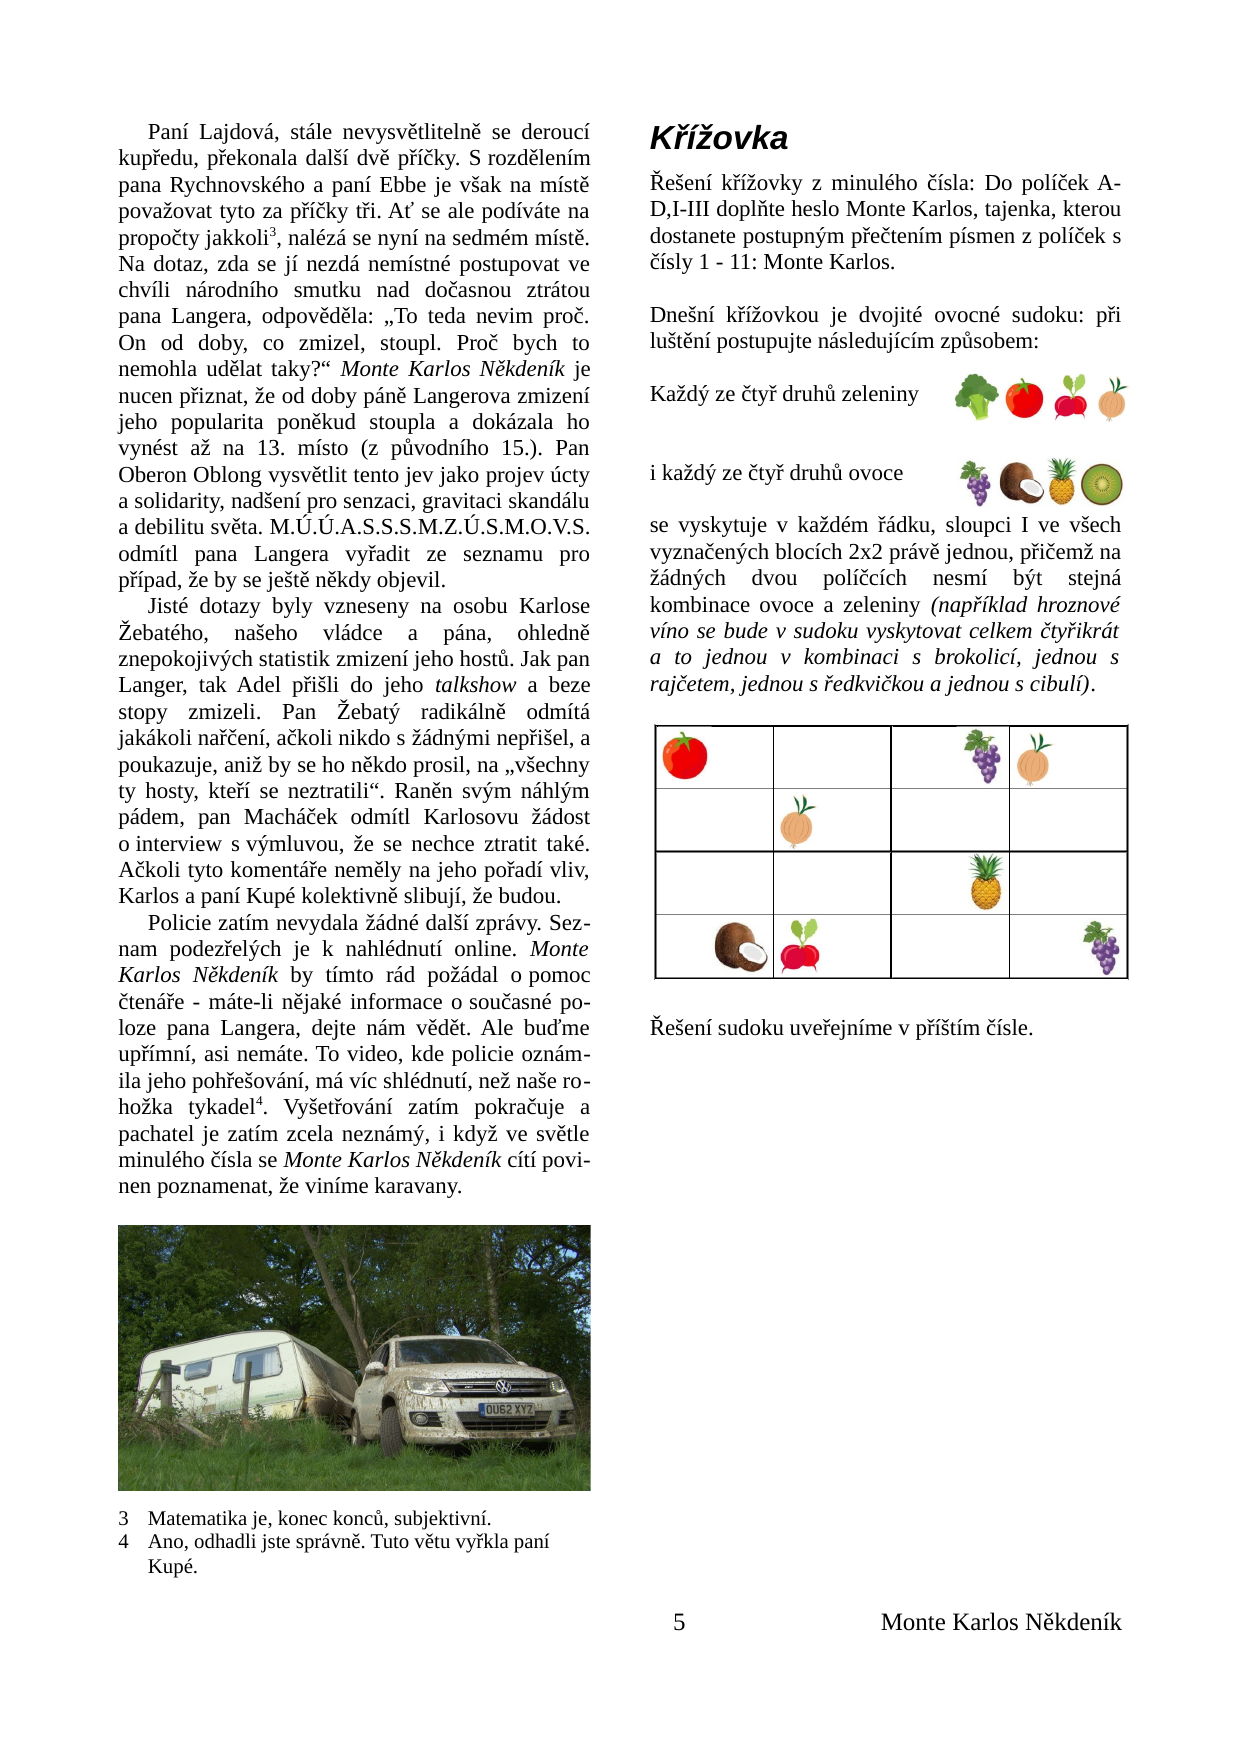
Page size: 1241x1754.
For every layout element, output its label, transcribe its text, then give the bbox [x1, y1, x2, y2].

text i každý ze čtyř druhů ovoce [649, 459, 955, 485]
text se vyskytuje v každém řádku, sloupci I ve všech vyznačených blocích 2x2 právě jednou, přičemž na žádných dvou políčcích nesmí být stejná kombinace ovoce a zeleniny (například hroznové víno se bude v sudoku vyskytovat celkem čtyřikrát a to jednou v kombinaci s brokolicí, jednou s rajčetem, jednou s ředkvičkou a jednou s cibulí). [649, 512, 1122, 696]
text Policie zatím nevydala žádné další zprávy. Sez­nam podezřelých je k nahlédnutí online. Monte Karlos Někdeník by tímto rád požádal o pomoc čtenáře - máte-li nějaké informace o současné po­loze pana Langera, dejte nám vědět. Ale buďme upřímní, asi nemáte. To video, kde policie oznám­ila jeho pohřešování, má víc shlédnutí, než naše ro­hožka tykadel. Vyšetřování zatím pokračuje a pachatel je zatím zcela neznámý, i když ve světle minulého čísla se Monte Karlos Někdeník cítí povi­nen poznamenat, že viníme karavany. [118, 909, 591, 1199]
picture [118, 1225, 591, 1491]
text Ano, odhadli jste správně. Tuto větu vyřkla paní Kupé. [118, 1529, 591, 1578]
text Matematika je, konec konců, subjektivní. [118, 1505, 591, 1529]
picture [955, 452, 1133, 509]
picture [953, 367, 1136, 424]
text Paní Lajdová, stále nevysvětlitelně se deroucí kupředu, překonala další dvě příčky. S rozdělením pana Rychnovského a paní Ebbe je však na místě považovat tyto za příčky tři. Ať se ale podíváte na propočty jakkoli, nalézá se nyní na sedmém místě. Na dotaz, zda se jí nezdá nemístné postupovat ve chvíli národního smutku nad dočasnou ztrátou pana Langera, odpověděla: „To teda nevim proč. On od doby, co zmizel, stoupl. Proč bych to nemohla udělat taky?“ Monte Karlos Někdeník je nucen přiznat, že od doby páně Langerova zmizení jeho popularita poněkud stoupla a dokázala ho vynést až na 13. místo (z původního 15.). Pan Oberon Oblong vysvětlit tento jev jako projev úcty a solidarity, nadšení pro senzaci, gravitaci skandálu a debilitu světa. M.Ú.Ú.A.S.S.S.M.Z.Ú.S.M.O.V.S. odmítl pana Langera vyřadit ze seznamu pro případ, že by se ještě někdy objevil. [118, 118, 591, 592]
text Řešení sudoku uveřejníme v příštím čísle. [649, 1014, 1122, 1040]
subtitle Řešení křížovky z minulého čísla: Do políček A-D,I-III doplňte heslo Monte Karlos, tajenka, kterou dostanete postupným přečtením písmen z políček s čísly 1 - 11: Monte Karlos. [649, 169, 1122, 274]
text Dnešní křížovkou je dvojité ovocné sudoku: při luštění postupujte následujícím způsobem: [649, 301, 1122, 353]
text Jisté dotazy byly vzneseny na osobu Karlose Žebatého, našeho vládce a pána, ohledně znepokojivých statistik zmizení jeho hostů. Jak pan Langer, tak Adel přišli do jeho talkshow a beze stopy zmizeli. Pan Žebatý radikálně odmítá jakákoli nařčení, ačkoli nikdo s žádnými nepřišel, a poukazuje, aniž by se ho někdo prosil, na „všechny ty hosty, kteří se neztratili“. Raněn svým náhlým pádem, pan Macháček odmítl Karlosovu žádost o interview s výmluvou, že se nechce ztratit také. Ačkoli tyto komentáře neměly na jeho pořadí vliv, Karlos a paní Kupé kolektivně slibují, že budou. [118, 592, 591, 909]
text Každý ze čtyř druhů zeleniny [649, 380, 953, 406]
picture [650, 713, 1140, 848]
subtitle Křížovka [649, 118, 1122, 157]
